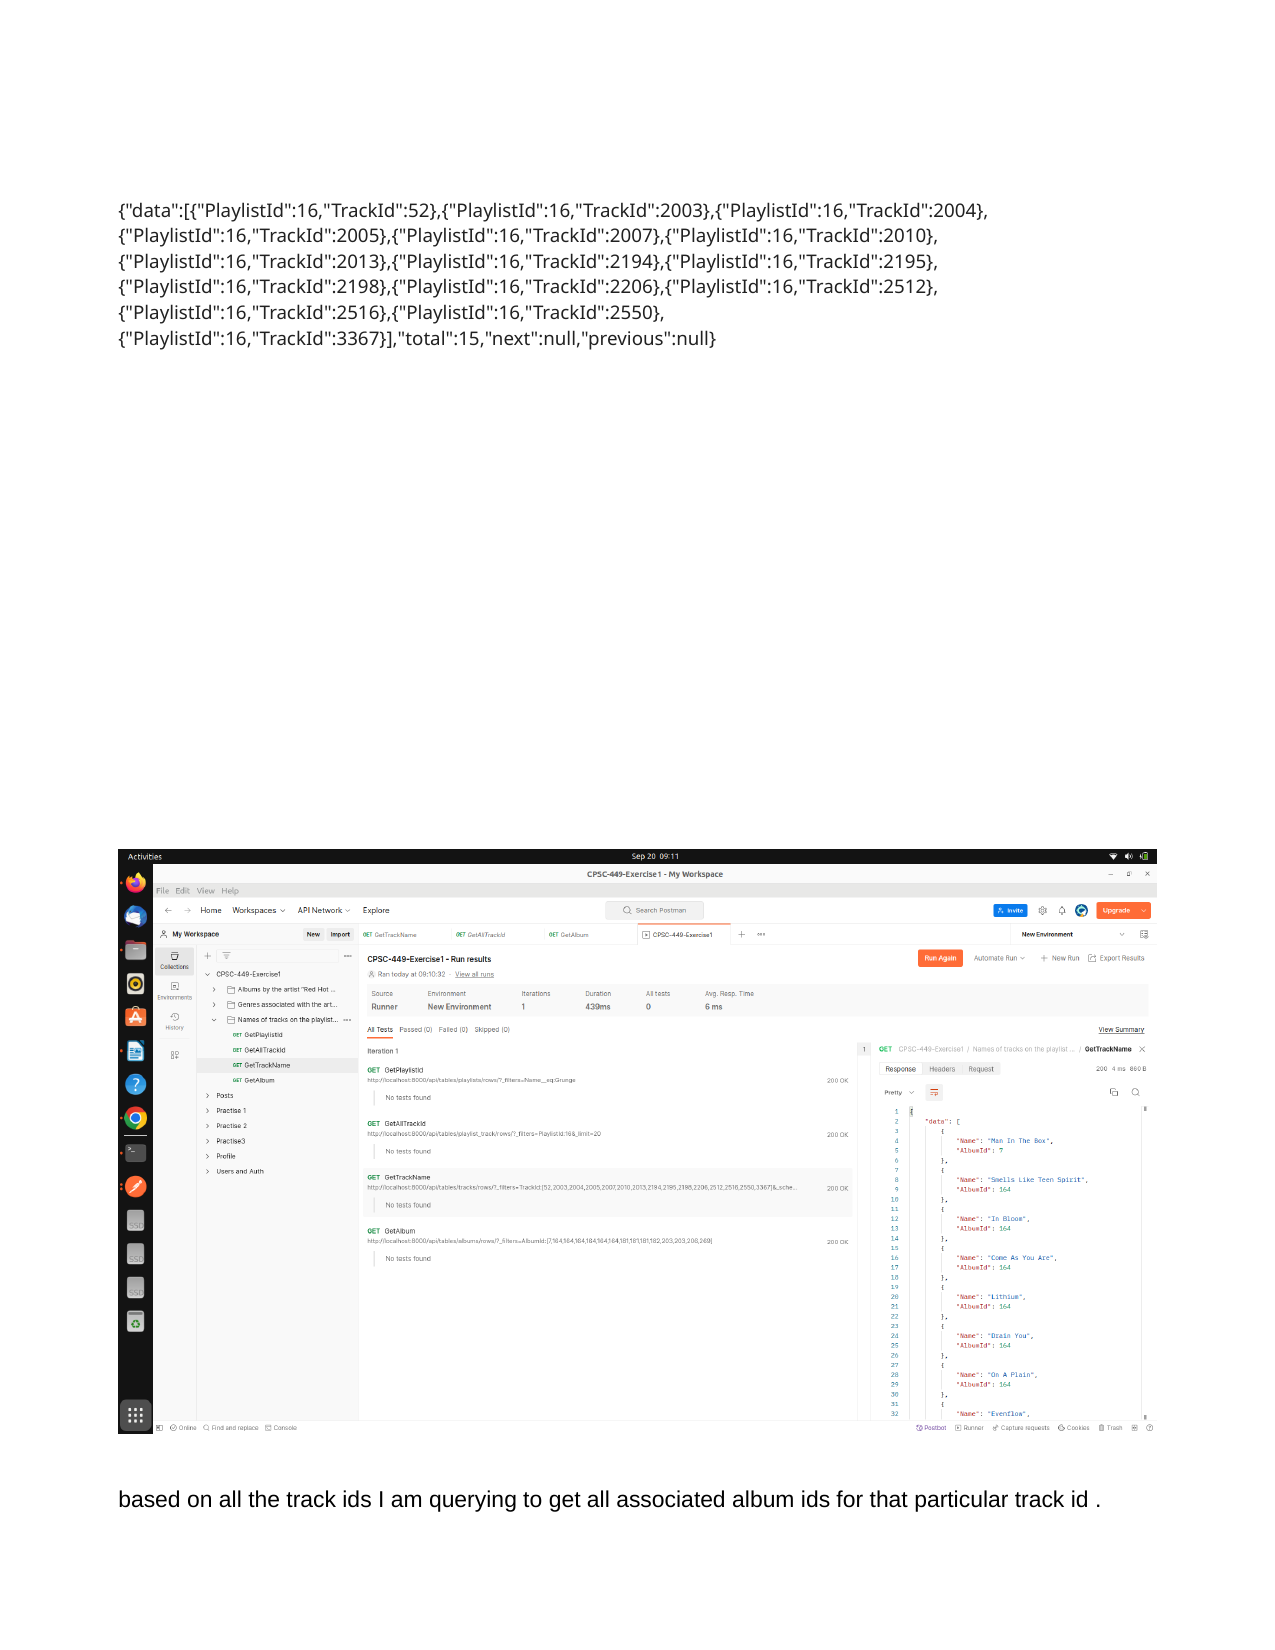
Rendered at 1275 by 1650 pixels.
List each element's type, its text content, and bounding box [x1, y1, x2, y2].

picture [118, 849, 1157, 1434]
text {"data":[{"PlaylistId":16,"TrackId":52},{"PlaylistId":16,"TrackId":2003},{"PlaylistId":16,"TrackId":2004},{"PlaylistId":16,"TrackId":2005},{"PlaylistId":16,"TrackId":2007},{"PlaylistId":16,"TrackId":2010},{"PlaylistId":16,"TrackId":2013},{"PlaylistId":16,"TrackId":2194},{"PlaylistId":16,"TrackId":2195},{"PlaylistId":16,"TrackId":2198},{"PlaylistId":16,"TrackId":2206},{"PlaylistId":16,"TrackId":2512},{"PlaylistId":16,"TrackId":2516},{"PlaylistId":16,"TrackId":2550},{"PlaylistId":16,"TrackId":3367}],"total":15,"next":null,"previous":null} [118, 118, 1157, 480]
text based on all the track ids I am querying to get all associated album ids for that particular track id . [118, 1434, 1157, 1513]
